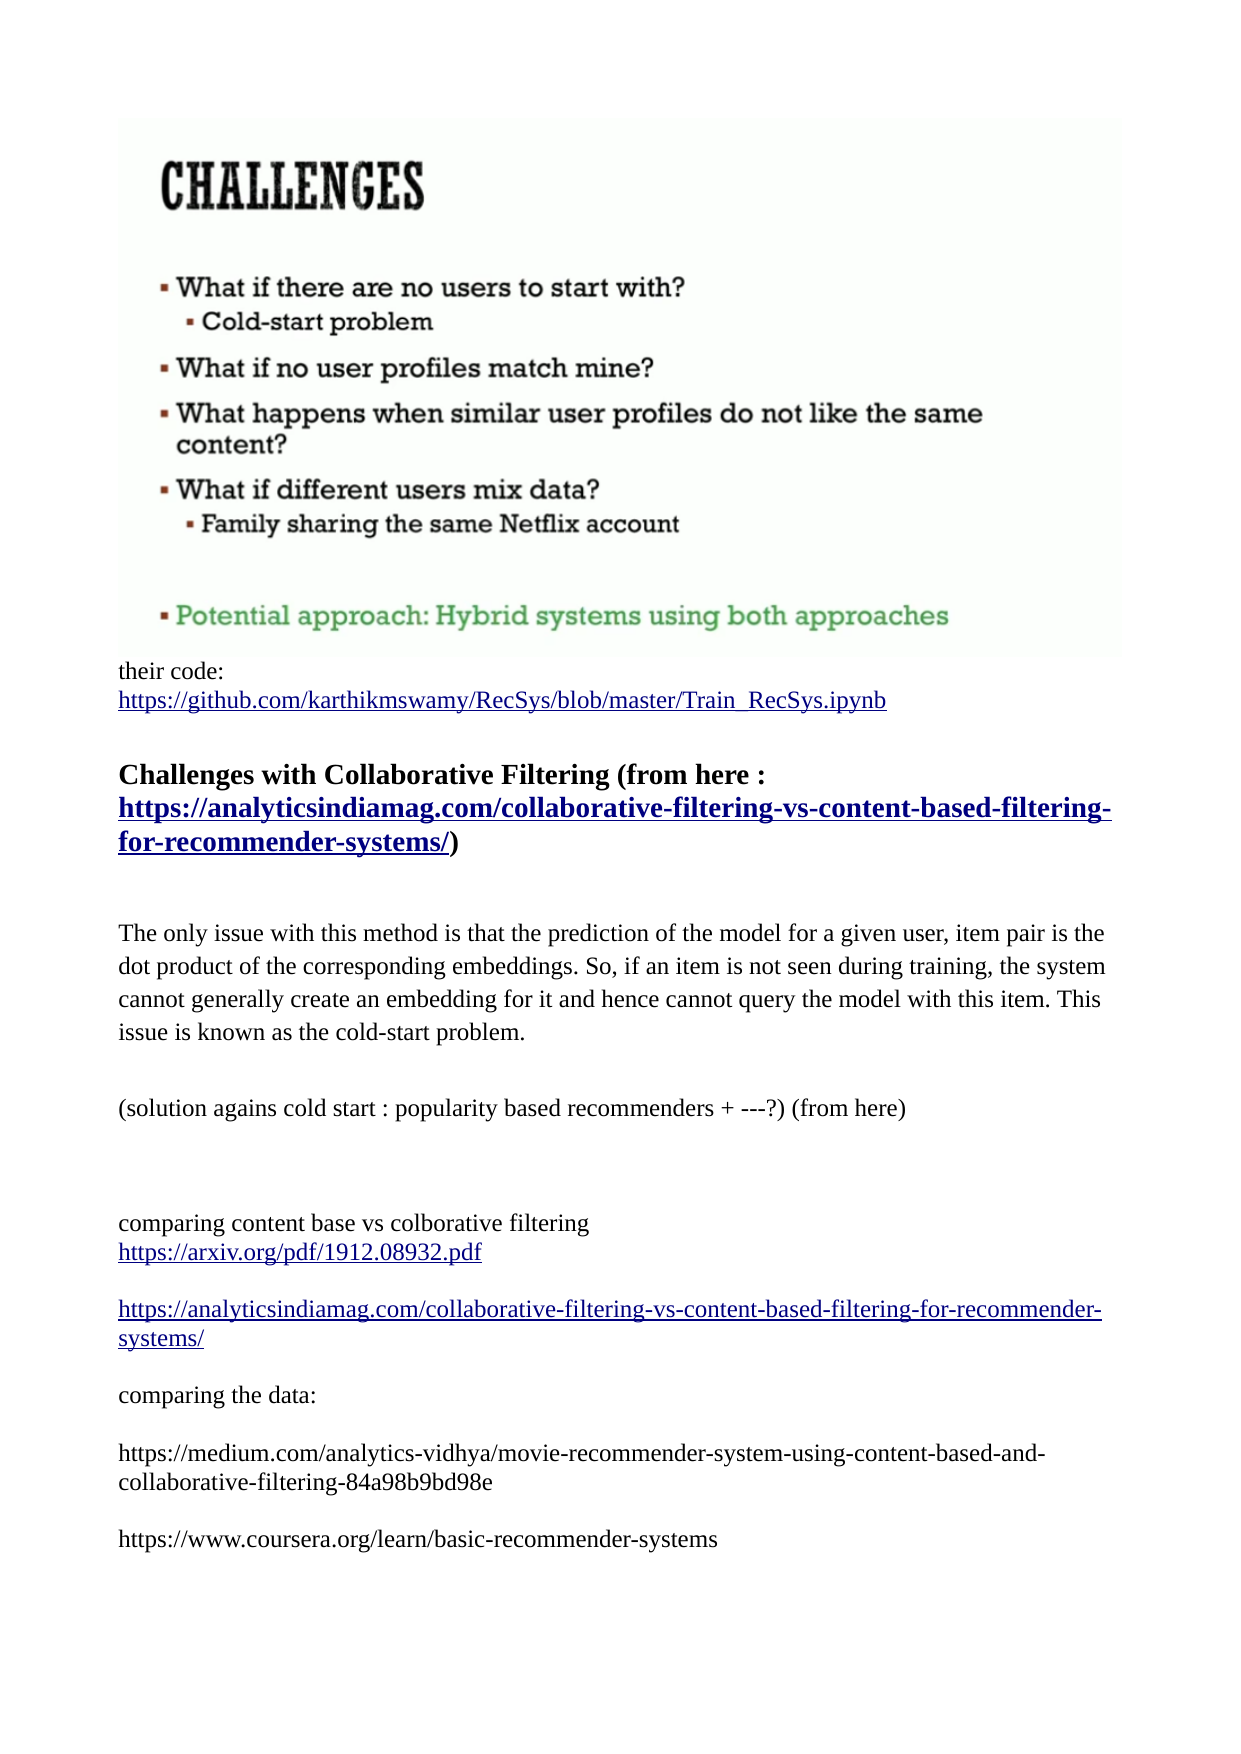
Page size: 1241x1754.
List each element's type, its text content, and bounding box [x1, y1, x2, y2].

picture [118, 118, 1123, 657]
text comparing content base vs colborative filtering [118, 1208, 1122, 1237]
text https://analyticsindiamag.com/collaborative-filtering-vs-content-based-filtering-for-recommender-systems/ [118, 1294, 1122, 1352]
text https://medium.com/analytics-vidhya/movie-recommender-system-using-content-based-and-collaborative-filtering-84a98b9bd98e [118, 1438, 1122, 1496]
subtitle Challenges with Collaborative Filtering (from here : https://analyticsindiamag.com/collaborative-filtering-vs-content-based-filtering-for-recommender-systems/) [118, 757, 1122, 858]
text their code: [118, 657, 1122, 685]
text The only issue with this method is that the prediction of the model for a given user, item pair is the dot product of the corresponding embeddings. So, if an item is not seen during training, the system cannot generally create an embedding for it and hence cannot query the model with this item. This issue is known as the cold-start problem. [118, 918, 1122, 1046]
text https://github.com/karthikmswamy/RecSys/blob/master/Train_RecSys.ipynb [118, 685, 1122, 714]
text (solution agains cold start : popularity based recommenders + ---?) (from here) [118, 1093, 1122, 1122]
text https://www.coursera.org/learn/basic-recommender-systems [118, 1524, 1122, 1553]
text comparing the data: [118, 1381, 1122, 1409]
text https://arxiv.org/pdf/1912.08932.pdf [118, 1237, 1122, 1266]
